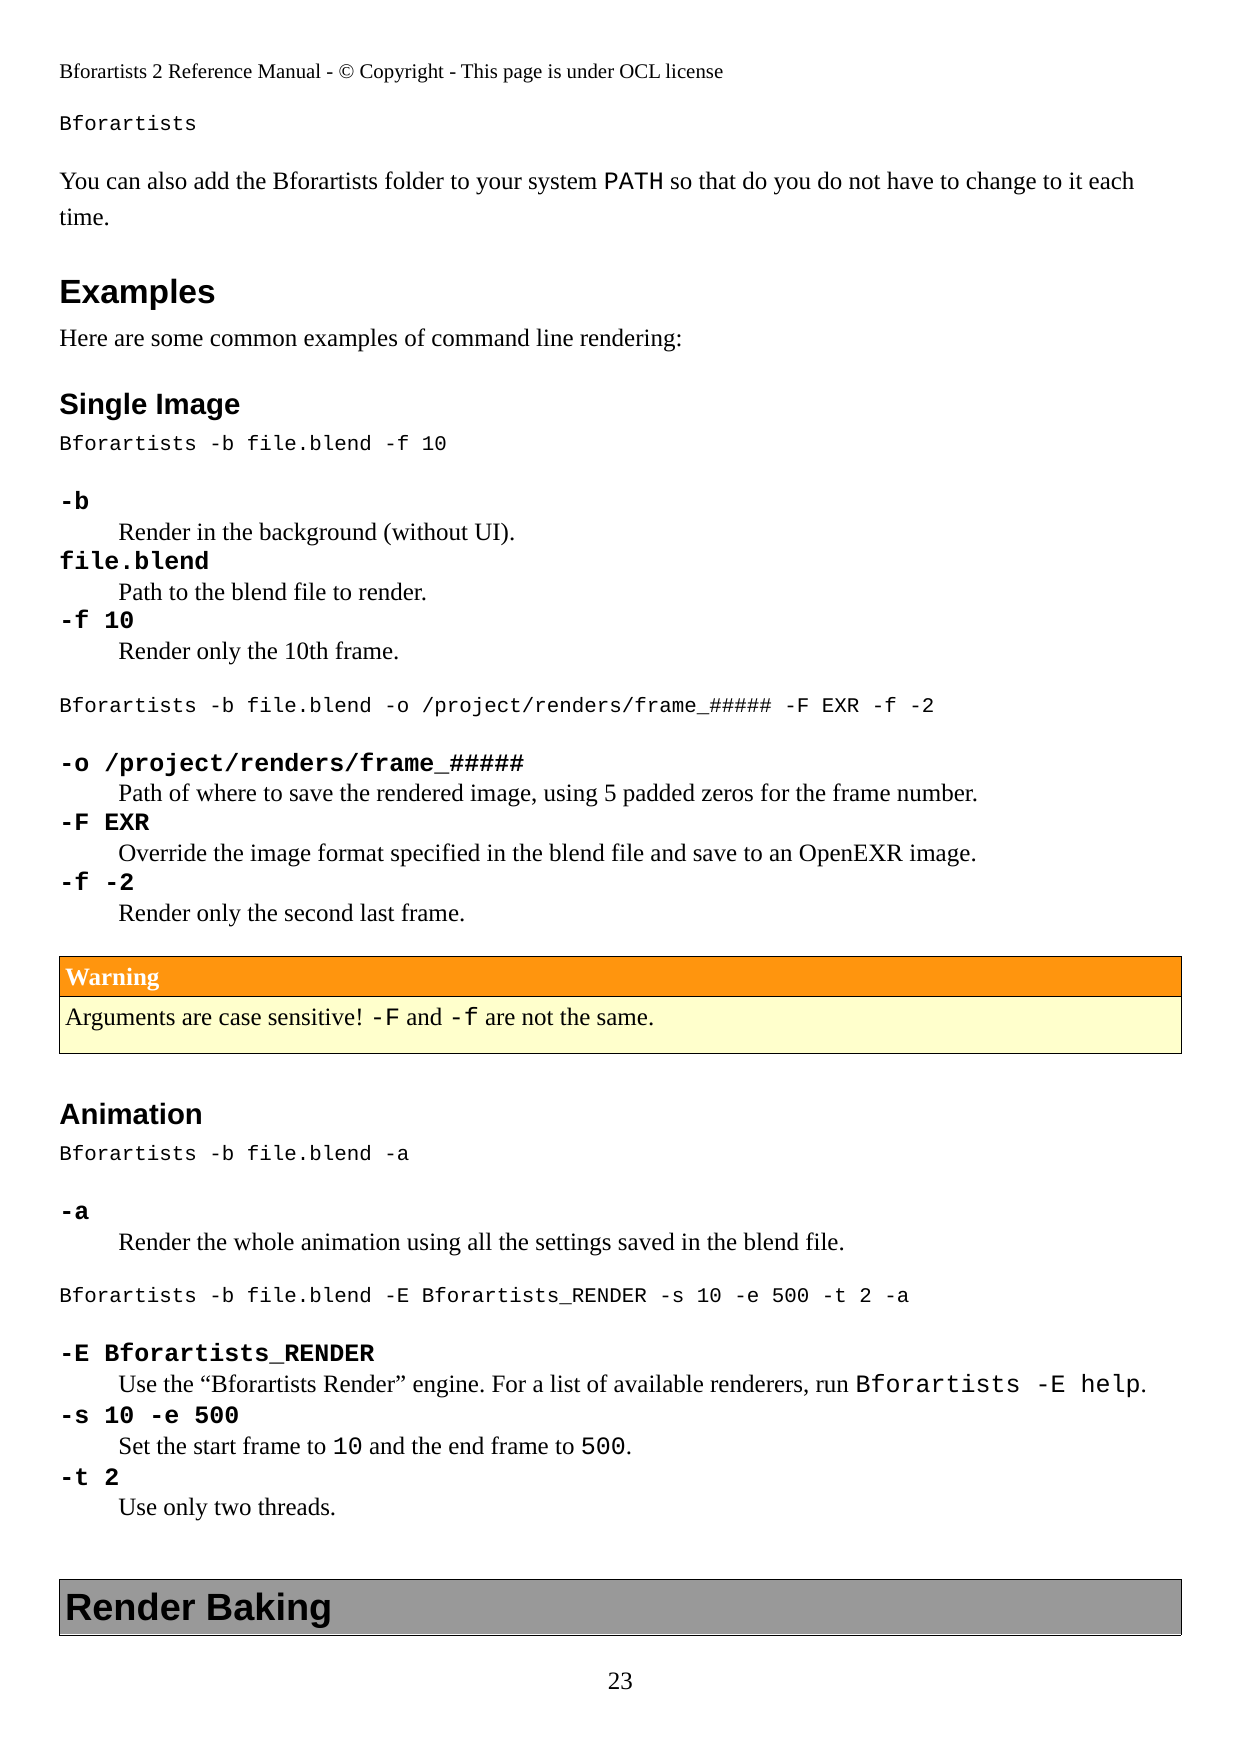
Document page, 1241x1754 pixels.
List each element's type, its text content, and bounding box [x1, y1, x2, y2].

list Path of where to save the rendered image, using 5 padded zeros for the frame number. [118, 778, 1181, 807]
subtitle Animation [59, 1097, 1181, 1130]
text Bforartists [59, 113, 1181, 136]
table_header Warning [60, 957, 1181, 996]
list Path to the blend file to render. [118, 577, 1181, 606]
list Render only the 10th frame. [118, 636, 1181, 665]
subtitle -a [59, 1196, 1181, 1227]
text Bforartists -b file.blend -E Bforartists_RENDER -s 10 -e 500 -t 2 -a [59, 1285, 1181, 1309]
subtitle -f 10 [59, 606, 1181, 636]
list Use the “Bforartists Render” engine. For a list of available renderers, run Bforartists -E help. [118, 1369, 1181, 1400]
list Render only the second last frame. [118, 898, 1181, 926]
list Render in the background (without UI). [118, 517, 1181, 546]
list Override the image format specified in the blend file and save to an OpenEXR image. [118, 838, 1181, 867]
subtitle -s 10 -e 500 [59, 1400, 1181, 1431]
list Set the start frame to 10 and the end frame to 500. [118, 1431, 1181, 1462]
list Use only two threads. [118, 1492, 1181, 1521]
table_header Render Baking [60, 1580, 1181, 1634]
subtitle file.blend [59, 546, 1181, 577]
text Bforartists -b file.blend -a [59, 1143, 1181, 1167]
subtitle -F EXR [59, 807, 1181, 838]
text Bforartists -b file.blend -o /project/renders/frame_##### -F EXR -f -2 [59, 694, 1181, 718]
subtitle -t 2 [59, 1462, 1181, 1492]
subtitle Examples [59, 272, 1181, 311]
subtitle -f -2 [59, 867, 1181, 898]
subtitle Single Image [59, 387, 1181, 421]
subtitle -E Bforartists_RENDER [59, 1338, 1181, 1369]
text You can also add the Bforartists folder to your system PATH so that do you do not have to change to it each time. [59, 166, 1181, 231]
table_cell Arguments are case sensitive! -F and -f are not the same. [60, 997, 1181, 1053]
subtitle -b [59, 486, 1181, 517]
subtitle -o /project/renders/frame_##### [59, 748, 1181, 778]
text Bforartists -b file.blend -f 10 [59, 433, 1181, 457]
text Here are some common examples of command line rendering: [59, 323, 1181, 352]
list Render the whole animation using all the settings saved in the blend file. [118, 1227, 1181, 1256]
